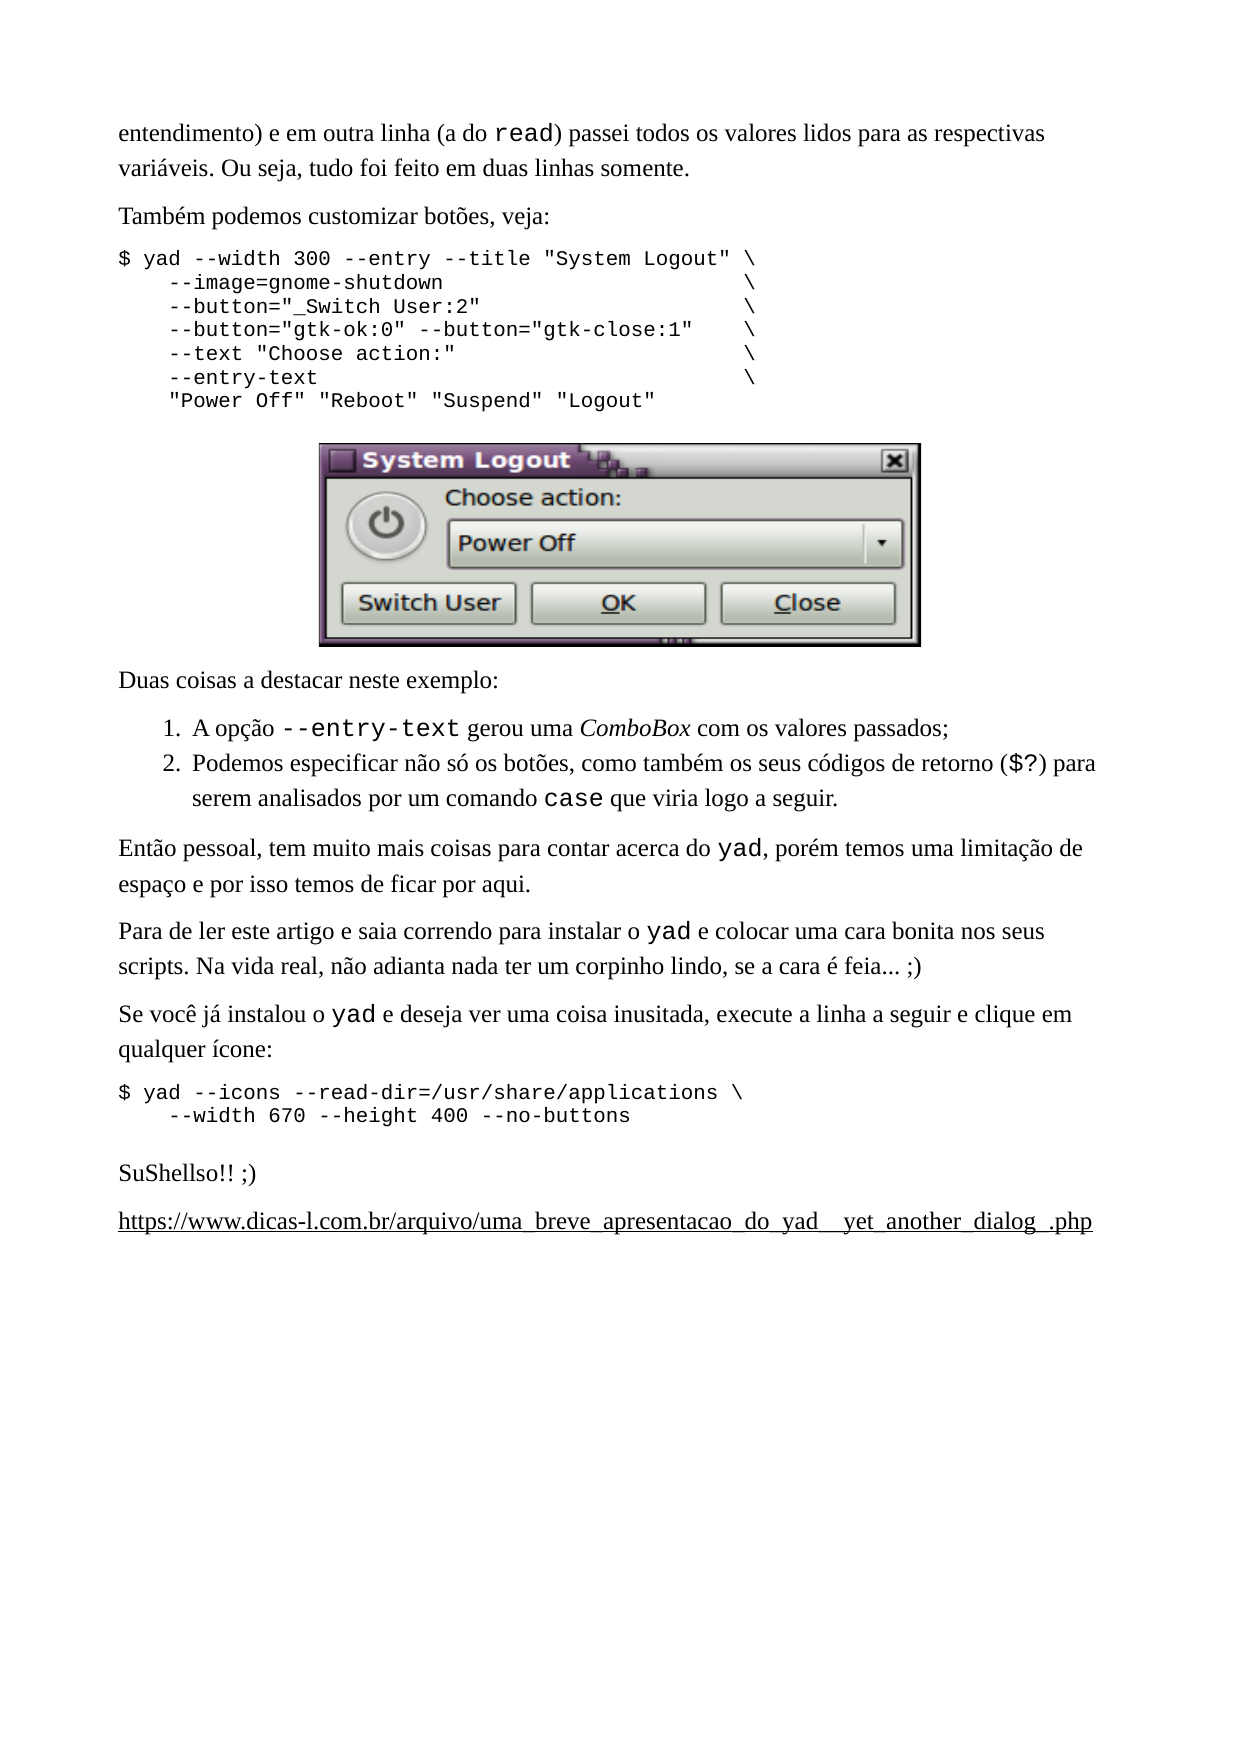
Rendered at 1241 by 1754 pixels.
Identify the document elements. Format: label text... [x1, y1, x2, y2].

text --button="gtk-ok:0" --button="gtk-close:1" \ [118, 319, 1122, 343]
text Duas coisas a destacar neste exemplo: [118, 665, 1122, 694]
text --text "Choose action:" \ [118, 343, 1122, 367]
text --width 670 --height 400 --no-buttons [118, 1105, 1122, 1129]
list Podemos especificar não só os botões, como também os seus códigos de retorno ($?) para serem analisados por um comando case que viria logo a seguir. [162, 748, 1122, 814]
list A opção --entry-text gerou uma ComboBox com os valores passados; [162, 713, 1122, 744]
text entendimento) e em outra linha (a do read) passei todos os valores lidos para as respectivas variáveis. Ou seja, tudo foi feito em duas linhas somente. [118, 118, 1122, 182]
text $ yad --icons --read-dir=/usr/share/applications \ [118, 1082, 1122, 1105]
text SuShellso!! ;) [118, 1158, 1122, 1187]
text --image=gnome-shutdown \ [118, 272, 1122, 296]
text --entry-text \ [118, 367, 1122, 390]
text "Power Off" "Reboot" "Suspend" "Logout" [118, 390, 1122, 414]
text https://www.dicas-l.com.br/arquivo/uma_breve_apresentacao_do_yad__yet_another_dialog_.php [118, 1206, 1122, 1235]
text --button="_Switch User:2" \ [118, 296, 1122, 319]
text Também podemos customizar botões, veja: [118, 201, 1122, 229]
text Então pessoal, tem muito mais coisas para contar acerca do yad, porém temos uma limitação de espaço e por isso temos de ficar por aqui. [118, 833, 1122, 897]
text Para de ler este artigo e saia correndo para instalar o yad e colocar uma cara bonita nos seus scripts. Na vida real, não adianta nada ter um corpinho lindo, se a cara é feia... ;) [118, 916, 1122, 980]
text $ yad --width 300 --entry --title "System Logout" \ [118, 248, 1122, 272]
picture [318, 443, 922, 647]
text Se você já instalou o yad e deseja ver uma coisa inusitada, execute a linha a seguir e clique em qualquer ícone: [118, 999, 1122, 1063]
